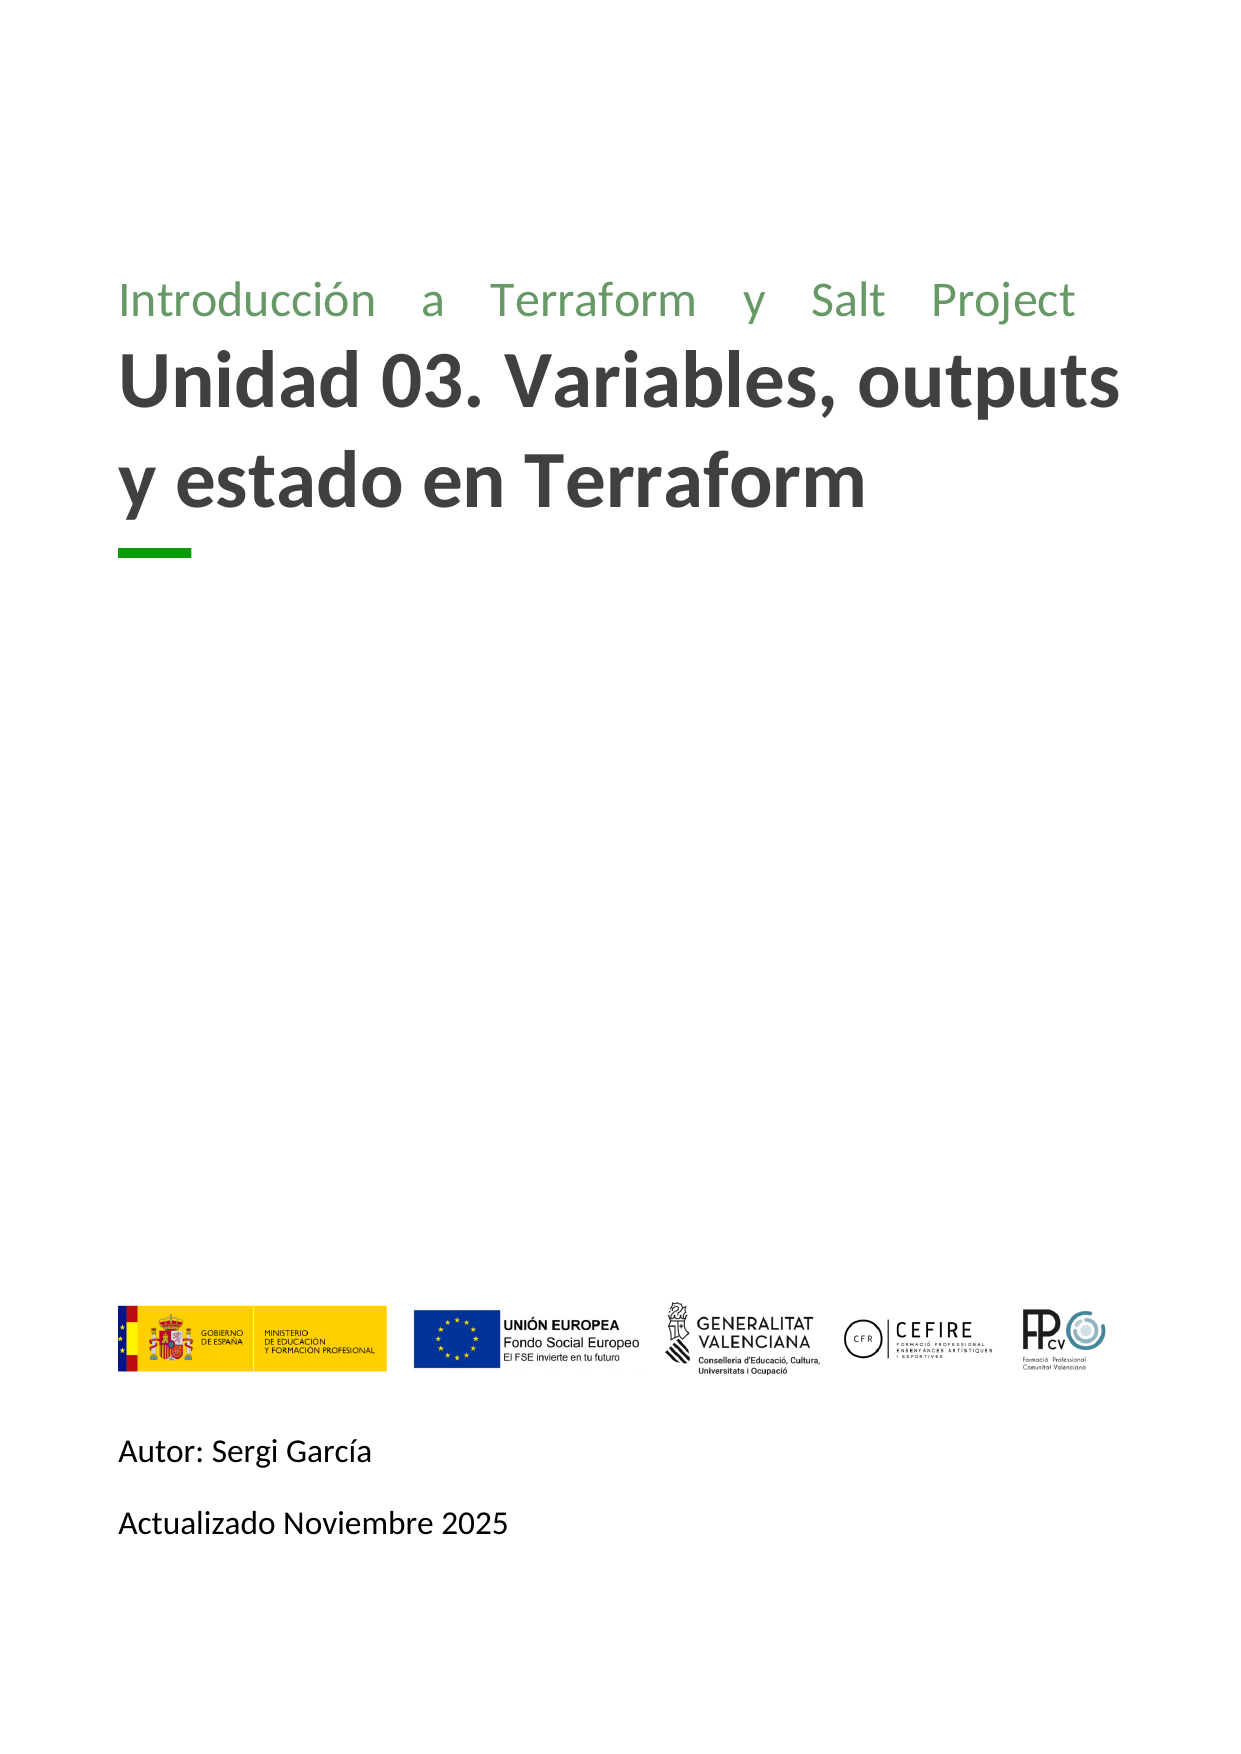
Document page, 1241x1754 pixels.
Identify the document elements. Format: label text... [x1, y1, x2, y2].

text [118, 1269, 1122, 1301]
picture [118, 548, 192, 558]
text Autor: Sergi García [118, 1375, 1122, 1471]
text Actualizado Noviembre 2025 [118, 1502, 1122, 1543]
title Introducción a Terraform y Salt Project Unidad 03. Variables, outputs y estado en Terraform [118, 268, 1122, 527]
picture [118, 1301, 1123, 1375]
